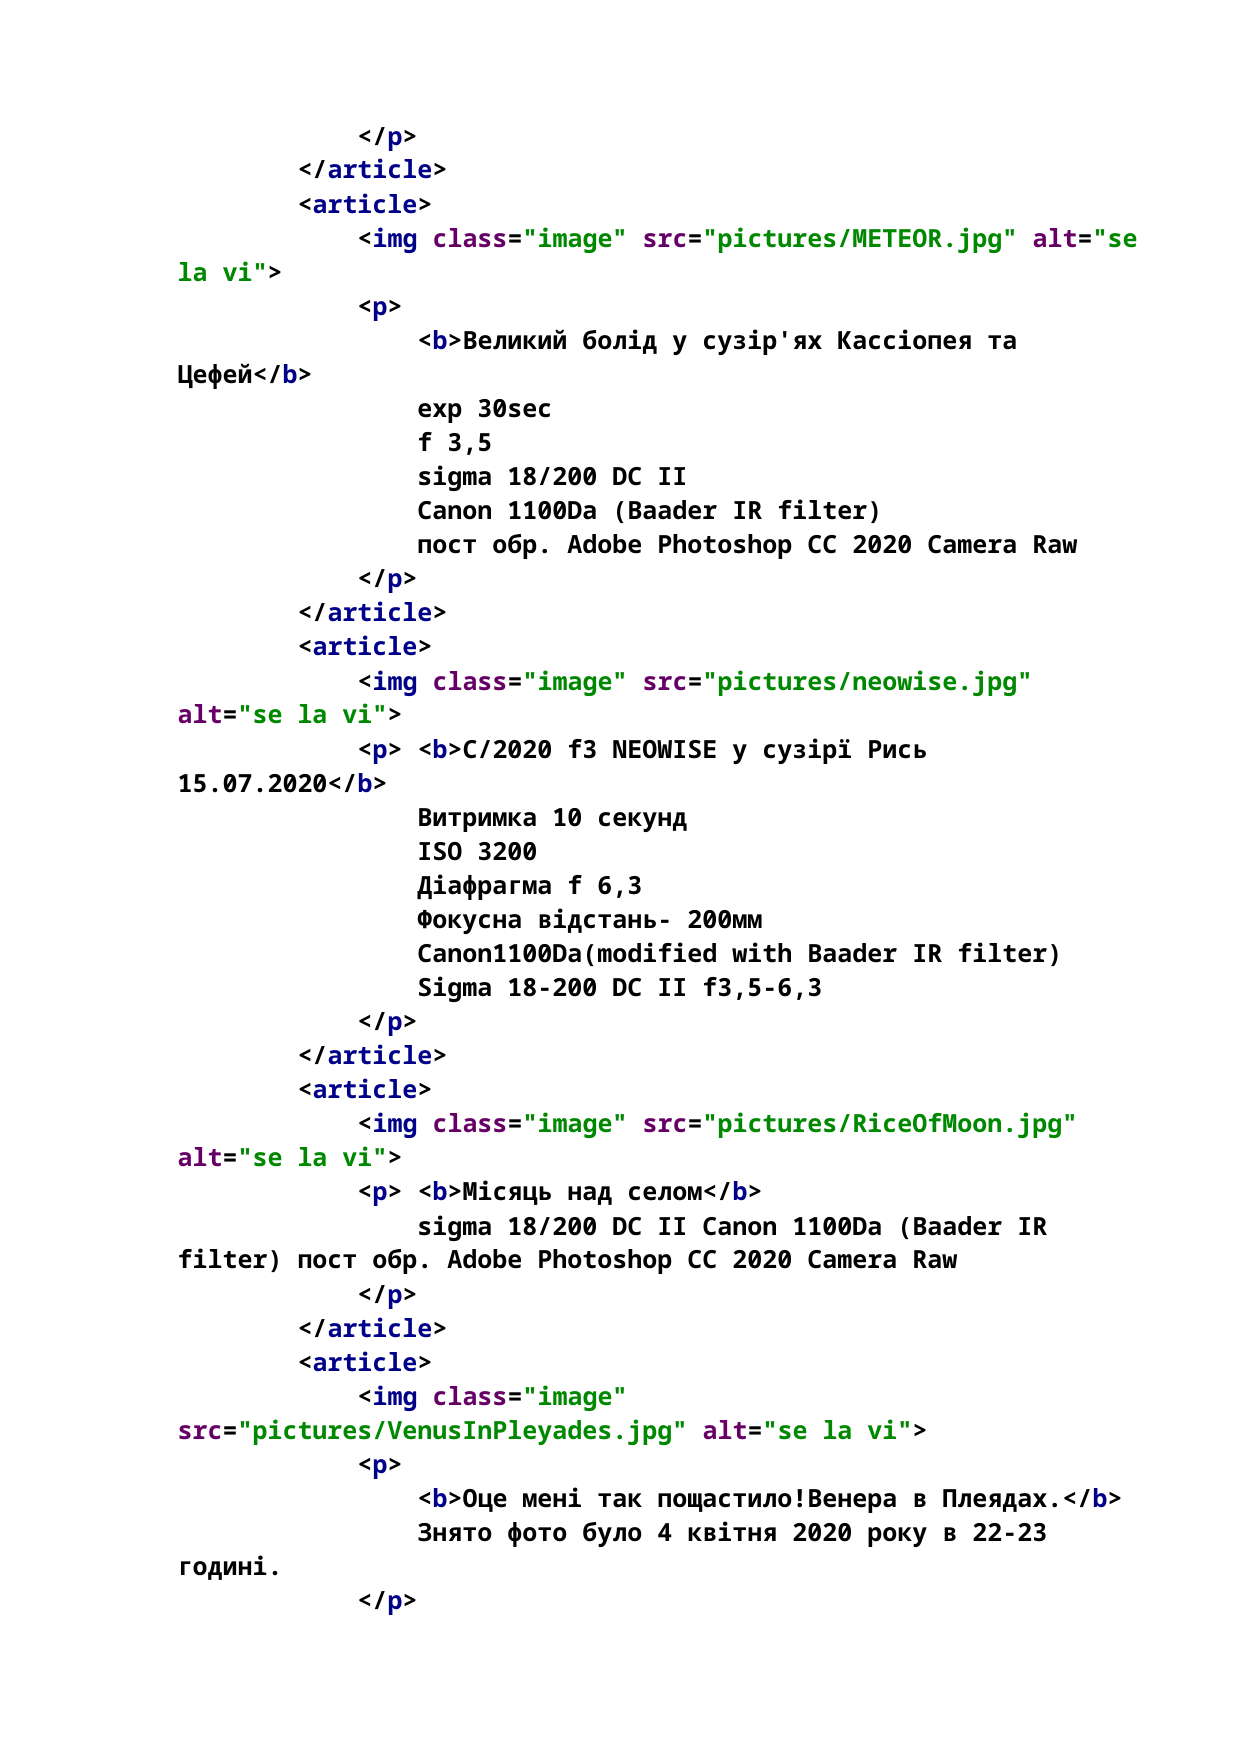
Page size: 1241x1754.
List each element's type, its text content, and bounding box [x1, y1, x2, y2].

text <article> [177, 1344, 1152, 1378]
text sigma 18/200 DC II [177, 459, 1152, 493]
text Canon1100Da(modified with Baader IR filter) [177, 936, 1152, 970]
text <img class="image" src="pictures/VenusInPleyades.jpg" alt="se la vi"> [177, 1378, 1152, 1447]
text </p> [177, 561, 1152, 595]
text <p> <b>С/2020 f3 NEOWISE у сузірї Рись 15.07.2020</b> [177, 731, 1152, 799]
text ISO 3200 [177, 833, 1152, 867]
text <img class="image" src="pictures/METEOR.jpg" alt="se la vi"> [177, 220, 1152, 288]
text пост обр. Adobe Photoshop CC 2020 Camera Raw [177, 527, 1152, 561]
text </p> [177, 118, 1152, 152]
text Діафрагма f 6,3 [177, 867, 1152, 902]
text <p> [177, 288, 1152, 322]
text </article> [177, 1038, 1152, 1072]
text sigma 18/200 DC II Canon 1100Da (Baader IR filter) пост обр. Adobe Photoshop CC 2020 Camera Raw [177, 1208, 1152, 1276]
text <img class="image" src="pictures/neowise.jpg" alt="se la vi"> [177, 663, 1152, 731]
text </p> [177, 1276, 1152, 1310]
text Canon 1100Da (Baader IR filter) [177, 493, 1152, 527]
text Фокусна відстань- 200мм [177, 902, 1152, 936]
text </article> [177, 152, 1152, 186]
text Витримка 10 секунд [177, 799, 1152, 833]
text <img class="image" src="pictures/RiceOfMoon.jpg" alt="se la vi"> [177, 1106, 1152, 1174]
text <b>Оце мені так пощастило!Венера в Плеядах.</b> [177, 1481, 1152, 1515]
text </p> [177, 1583, 1152, 1617]
text </p> [177, 1004, 1152, 1038]
text <b>Великий болід у сузір'ях Кассіопея та Цефей</b> [177, 322, 1152, 391]
text </article> [177, 1310, 1152, 1344]
text exp 30sec [177, 391, 1152, 425]
text <article> [177, 186, 1152, 220]
text Sigma 18-200 DC II f3,5-6,3 [177, 970, 1152, 1004]
text f 3,5 [177, 425, 1152, 459]
text </article> [177, 595, 1152, 629]
text <p> <b>Місяць над селом</b> [177, 1174, 1152, 1208]
text <article> [177, 629, 1152, 663]
text <article> [177, 1072, 1152, 1106]
text Знято фото було 4 квітня 2020 року в 22-23 годині. [177, 1515, 1152, 1583]
text <p> [177, 1447, 1152, 1481]
